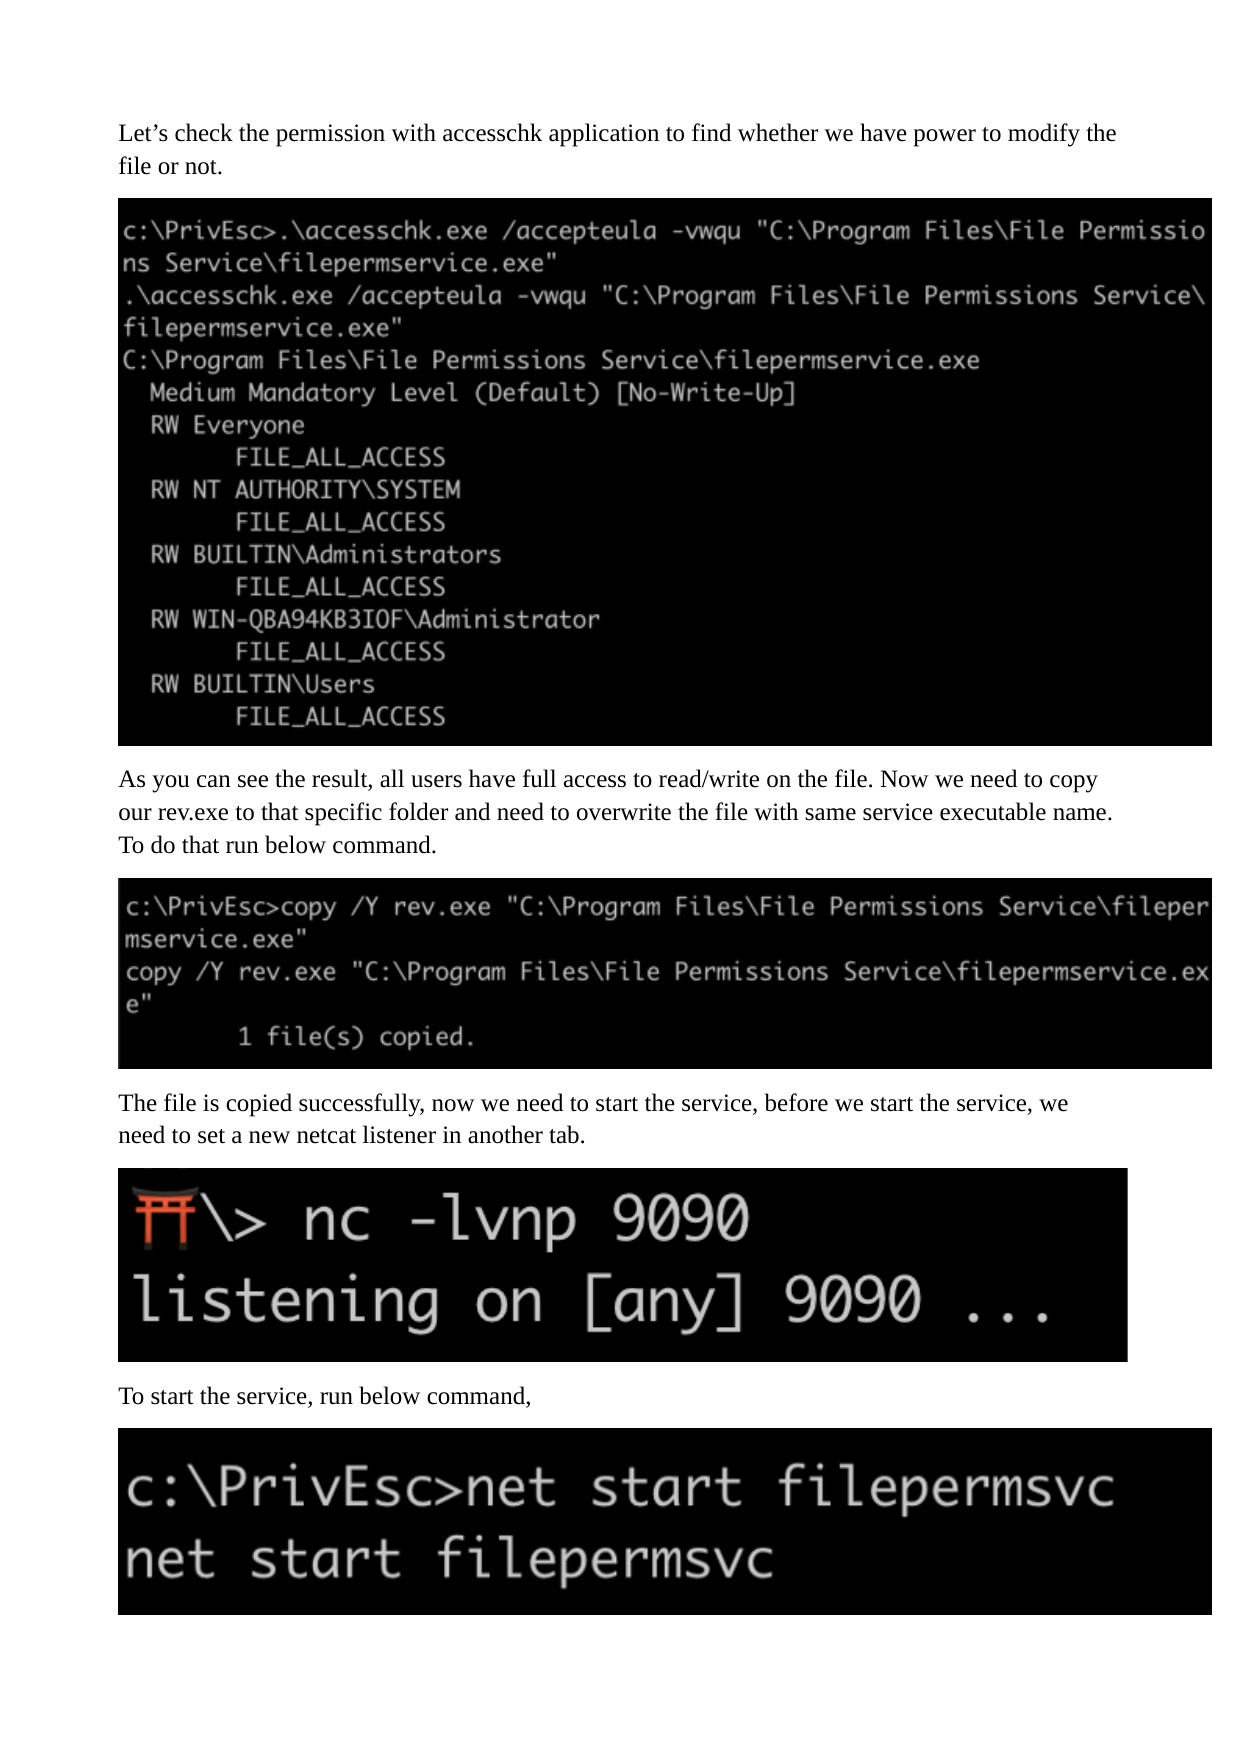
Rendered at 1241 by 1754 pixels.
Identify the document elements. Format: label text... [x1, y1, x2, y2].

picture [118, 1168, 1128, 1362]
text Let’s check the permission with accesschk application to find whether we have power to modify the file or not. [118, 118, 1122, 180]
text As you can see the result, all users have full access to read/write on the file. Now we need to copy our rev.exe to that specific folder and need to overwrite the file with same service executable name. To do that run below command. [118, 764, 1122, 859]
picture [118, 878, 1212, 1069]
picture [118, 1428, 1212, 1615]
text To start the service, run below command, [118, 1381, 1122, 1409]
text The file is copied successfully, now we need to start the service, before we start the service, we need to set a new netcat listener in another tab. [118, 1088, 1122, 1149]
picture [118, 198, 1212, 746]
